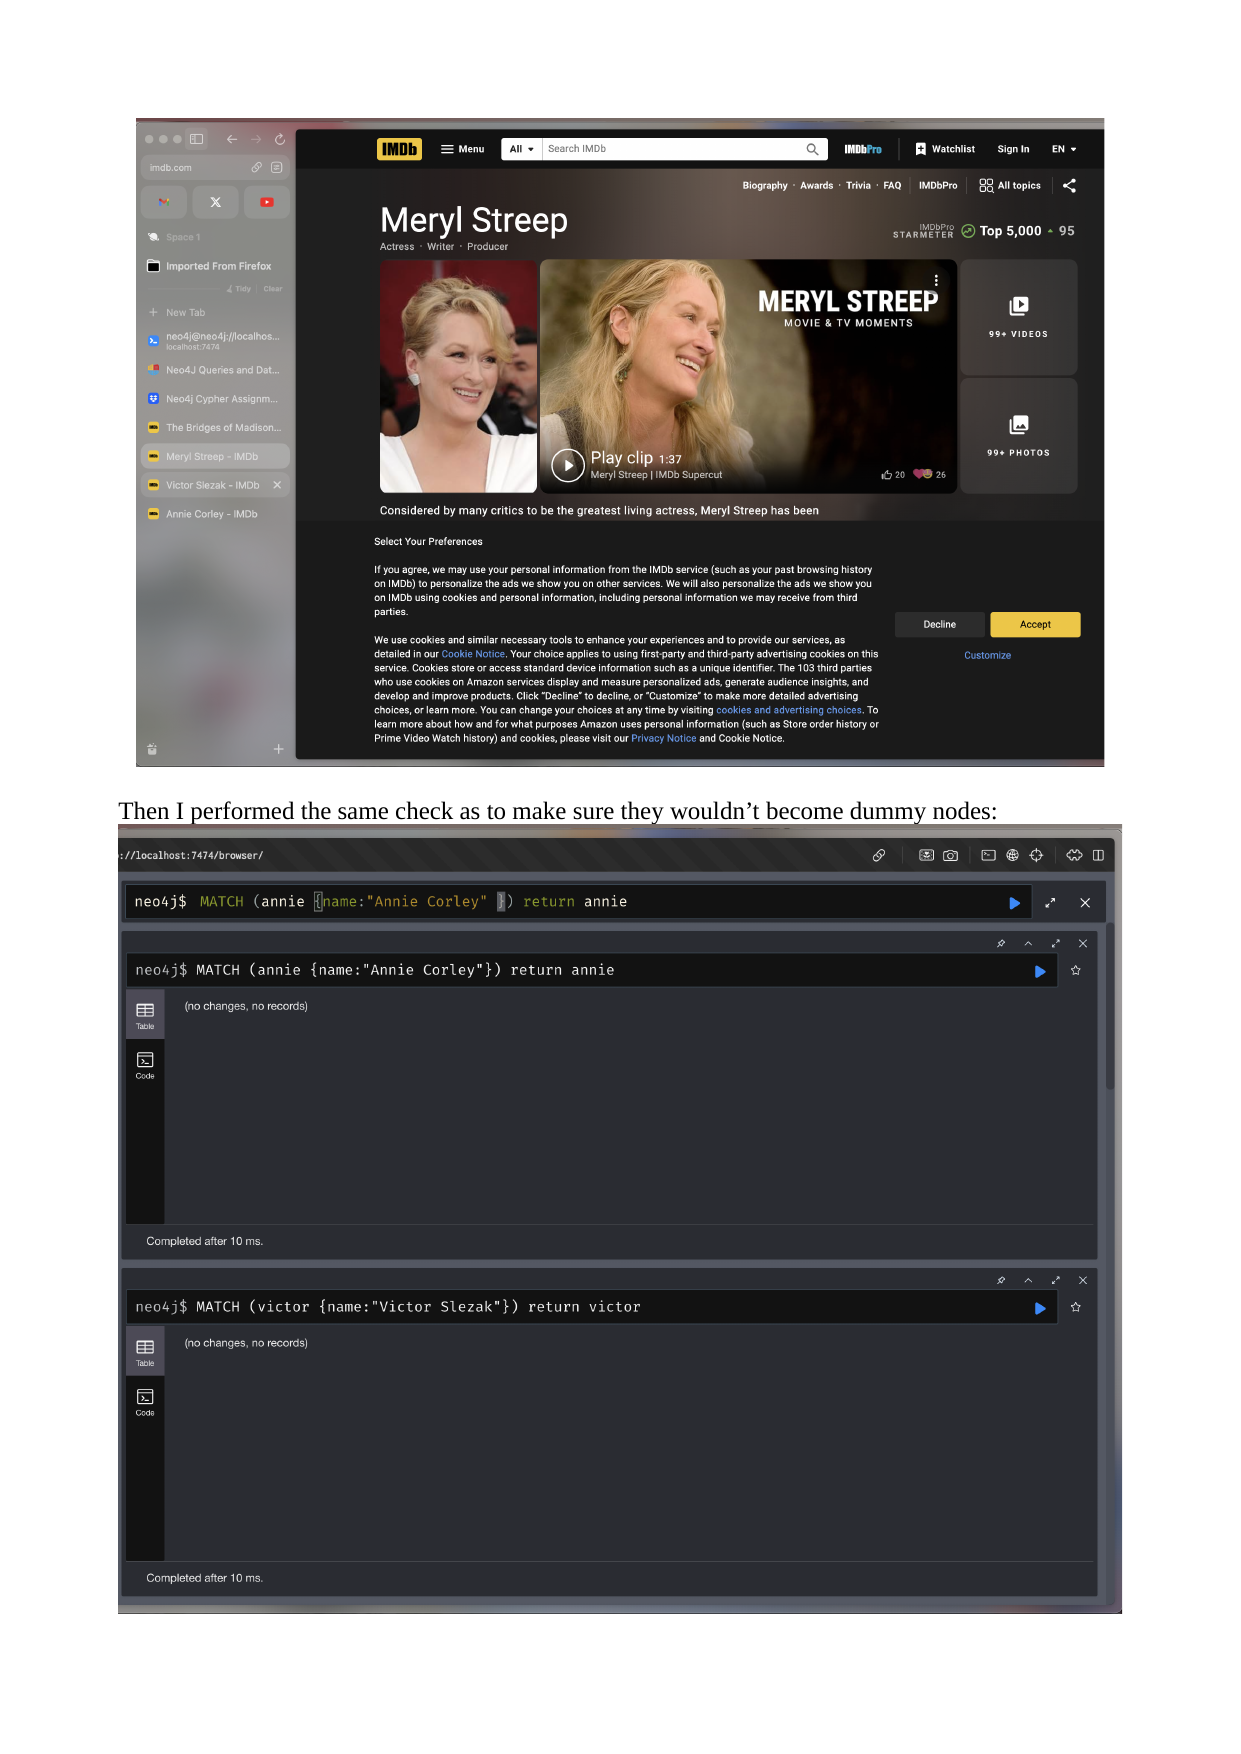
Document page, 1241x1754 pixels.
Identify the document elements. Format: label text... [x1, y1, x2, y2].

picture [136, 118, 1105, 767]
text Then I performed the same check as to make sure they wouldn’t become dummy nodes: [118, 796, 1122, 824]
picture [118, 824, 1123, 1614]
